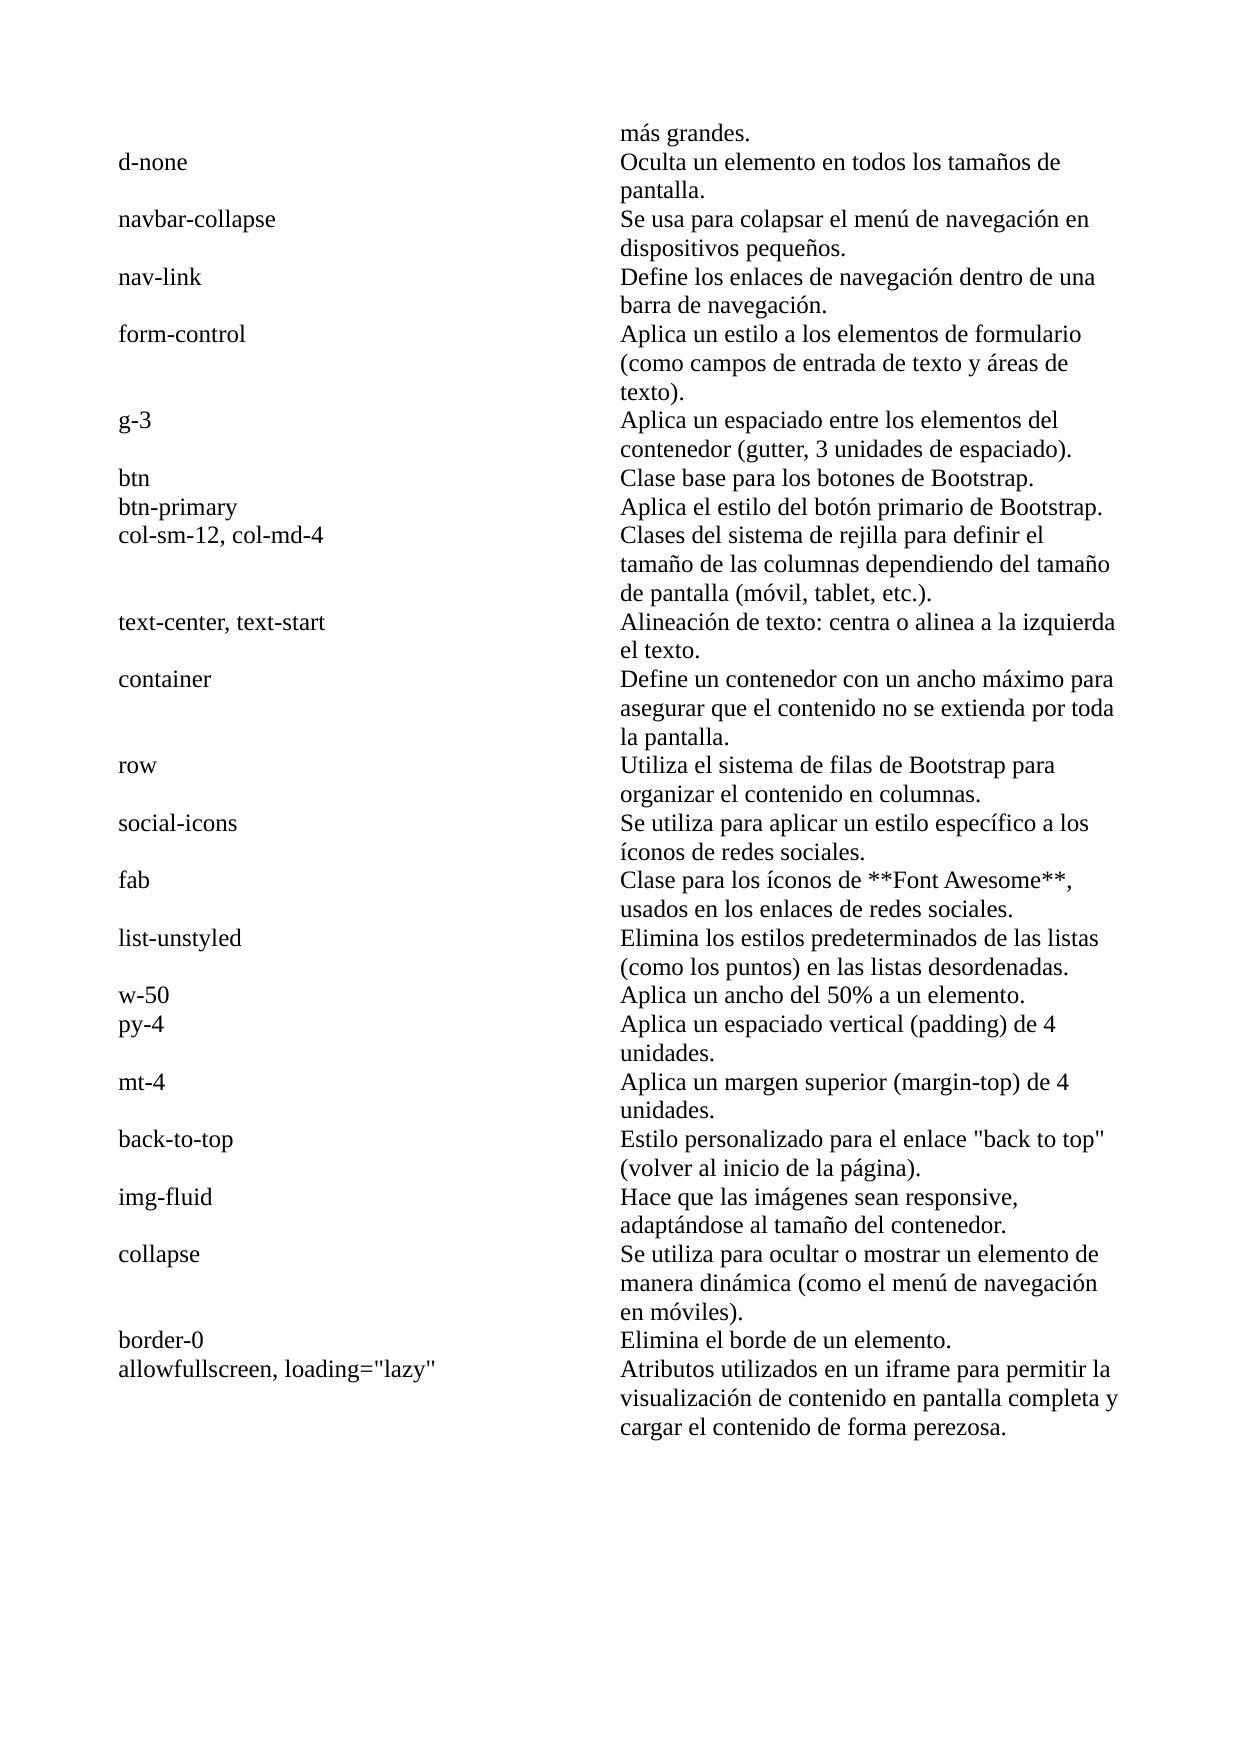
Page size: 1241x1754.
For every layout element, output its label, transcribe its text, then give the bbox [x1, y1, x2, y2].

table_cell form-control [118, 319, 620, 406]
table_cell back-to-top [118, 1124, 620, 1182]
table_cell Aplica un margen superior (margin-top) de 4 unidades. [620, 1067, 1122, 1124]
table_cell btn [118, 463, 620, 492]
table_cell py-4 [118, 1009, 620, 1067]
table_cell Se utiliza para aplicar un estilo específico a los íconos de redes sociales. [620, 808, 1122, 866]
table_cell navbar-collapse [118, 204, 620, 262]
table_cell container [118, 664, 620, 751]
table_cell fab [118, 866, 620, 923]
table_cell Se usa para colapsar el menú de navegación en dispositivos pequeños. [620, 204, 1122, 262]
table_cell btn-primary [118, 492, 620, 521]
table_cell Clase base para los botones de Bootstrap. [620, 463, 1122, 492]
table_cell más grandes. [620, 118, 1122, 147]
table_cell Oculta un elemento en todos los tamaños de pantalla. [620, 147, 1122, 204]
table_cell Estilo personalizado para el enlace "back to top" (volver al inicio de la página). [620, 1124, 1122, 1182]
table_cell allowfullscreen, loading="lazy" [118, 1354, 620, 1441]
table_cell w-50 [118, 981, 620, 1009]
table_cell g-3 [118, 406, 620, 463]
table_cell list-unstyled [118, 923, 620, 981]
table_cell social-icons [118, 808, 620, 866]
table_cell Elimina el borde de un elemento. [620, 1326, 1122, 1354]
table_cell [118, 118, 620, 147]
table_cell Define un contenedor con un ancho máximo para asegurar que el contenido no se extienda por toda la pantalla. [620, 664, 1122, 751]
table_cell Define los enlaces de navegación dentro de una barra de navegación. [620, 262, 1122, 319]
table_cell nav-link [118, 262, 620, 319]
table_cell text-center, text-start [118, 607, 620, 664]
table_cell Clases del sistema de rejilla para definir el tamaño de las columnas dependiendo del tamaño de pantalla (móvil, tablet, etc.). [620, 521, 1122, 607]
table_cell Aplica un espaciado entre los elementos del contenedor (gutter, 3 unidades de espaciado). [620, 406, 1122, 463]
table_cell Elimina los estilos predeterminados de las listas (como los puntos) en las listas desordenadas. [620, 923, 1122, 981]
table_cell Aplica un espaciado vertical (padding) de 4 unidades. [620, 1009, 1122, 1067]
table_cell d-none [118, 147, 620, 204]
table_cell Atributos utilizados en un iframe para permitir la visualización de contenido en pantalla completa y cargar el contenido de forma perezosa. [620, 1354, 1122, 1441]
table_cell img-fluid [118, 1182, 620, 1239]
table_cell Alineación de texto: centra o alinea a la izquierda el texto. [620, 607, 1122, 664]
table_cell col-sm-12, col-md-4 [118, 521, 620, 607]
table_cell Aplica un estilo a los elementos de formulario (como campos de entrada de texto y áreas de texto). [620, 319, 1122, 406]
table_cell Clase para los íconos de **Font Awesome**, usados en los enlaces de redes sociales. [620, 866, 1122, 923]
table_cell Aplica el estilo del botón primario de Bootstrap. [620, 492, 1122, 521]
table_cell Se utiliza para ocultar o mostrar un elemento de manera dinámica (como el menú de navegación en móviles). [620, 1239, 1122, 1326]
table_cell row [118, 751, 620, 808]
table_cell Utiliza el sistema de filas de Bootstrap para organizar el contenido en columnas. [620, 751, 1122, 808]
table_cell collapse [118, 1239, 620, 1326]
table_cell mt-4 [118, 1067, 620, 1124]
table_cell Aplica un ancho del 50% a un elemento. [620, 981, 1122, 1009]
table_cell Hace que las imágenes sean responsive, adaptándose al tamaño del contenedor. [620, 1182, 1122, 1239]
table_cell border-0 [118, 1326, 620, 1354]
